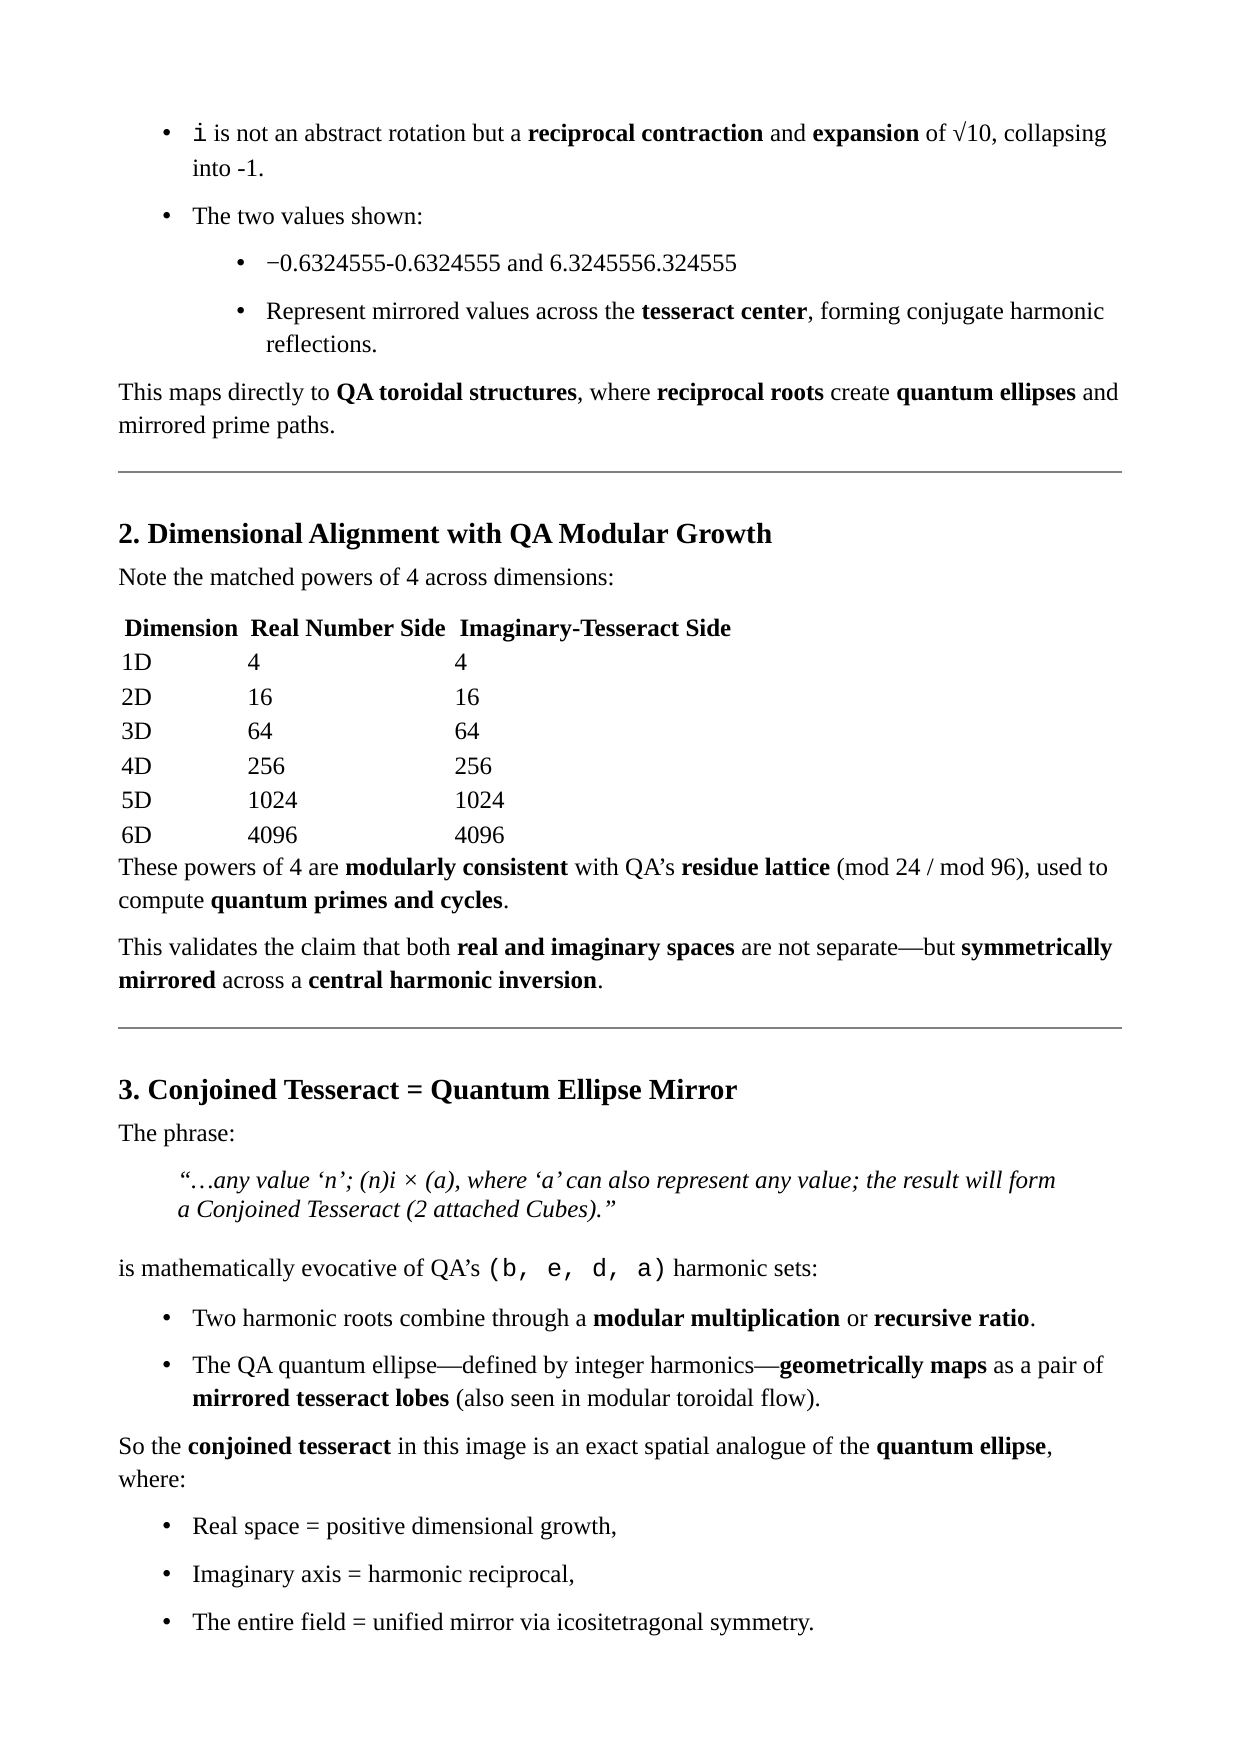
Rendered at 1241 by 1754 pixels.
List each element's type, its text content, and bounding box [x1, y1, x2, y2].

table_cell 1D [118, 644, 244, 679]
text This maps directly to QA toroidal structures, where reciprocal roots create quantum ellipses and mirrored prime paths. [118, 377, 1122, 438]
list i is not an abstract rotation but a reciprocal contraction and expansion of √10, collapsing into -1. [162, 118, 1122, 182]
table_cell 4 [245, 644, 451, 679]
list Two harmonic roots combine through a modular multiplication or recursive ratio. [162, 1303, 1122, 1331]
table_cell 64 [451, 714, 739, 748]
text This validates the claim that both real and imaginary spaces are not separate—but symmetrically mirrored across a central harmonic inversion. [118, 932, 1122, 994]
table_cell 4 [451, 644, 739, 679]
subtitle 3. Conjoined Tesseract = Quantum Ellipse Mirror [118, 1072, 1122, 1106]
list The entire field = unified mirror via icositetragonal symmetry. [162, 1607, 1122, 1635]
text Note the matched powers of 4 across dimensions: [118, 562, 1122, 591]
list Real space = positive dimensional growth, [162, 1511, 1122, 1540]
table_header Imaginary-Tesseract Side [451, 610, 739, 644]
table_cell 64 [245, 714, 451, 748]
table_cell 4D [118, 748, 244, 783]
text is mathematically evocative of QA’s (b, e, d, a) harmonic sets: [118, 1253, 1122, 1283]
text So the conjoined tesseract in this image is an exact spatial analogue of the quantum ellipse, where: [118, 1431, 1122, 1493]
table_cell 6D [118, 817, 244, 852]
text The phrase: [118, 1118, 1122, 1147]
table_cell 1024 [451, 783, 739, 817]
table_cell 4096 [451, 817, 739, 852]
text “…any value ‘n’; (n)i × (a), where ‘a’ can also represent any value; the result will form a Conjoined Tesseract (2 attached Cubes).” [177, 1166, 1063, 1223]
table_cell 1024 [245, 783, 451, 817]
table_cell 4096 [245, 817, 451, 852]
table_cell 16 [245, 679, 451, 713]
table_cell 256 [245, 748, 451, 783]
table_cell 3D [118, 714, 244, 748]
table_cell 256 [451, 748, 739, 783]
list −0.6324555-0.6324555 and 6.3245556.324555 [236, 248, 1122, 277]
table_header Real Number Side [245, 610, 451, 644]
table_header Dimension [118, 610, 244, 644]
subtitle 2. Dimensional Alignment with QA Modular Growth [118, 516, 1122, 550]
text These powers of 4 are modularly consistent with QA’s residue lattice (mod 24 / mod 96), used to compute quantum primes and cycles. [118, 852, 1122, 914]
list Imaginary axis = harmonic reciprocal, [162, 1559, 1122, 1588]
table_cell 16 [451, 679, 739, 713]
table_cell 2D [118, 679, 244, 713]
table_cell 5D [118, 783, 244, 817]
list Represent mirrored values across the tesseract center, forming conjugate harmonic reflections. [236, 296, 1122, 358]
list The QA quantum ellipse—defined by integer harmonics—geometrically maps as a pair of mirrored tesseract lobes (also seen in modular toroidal flow). [162, 1350, 1122, 1412]
list The two values shown: [162, 201, 1122, 229]
